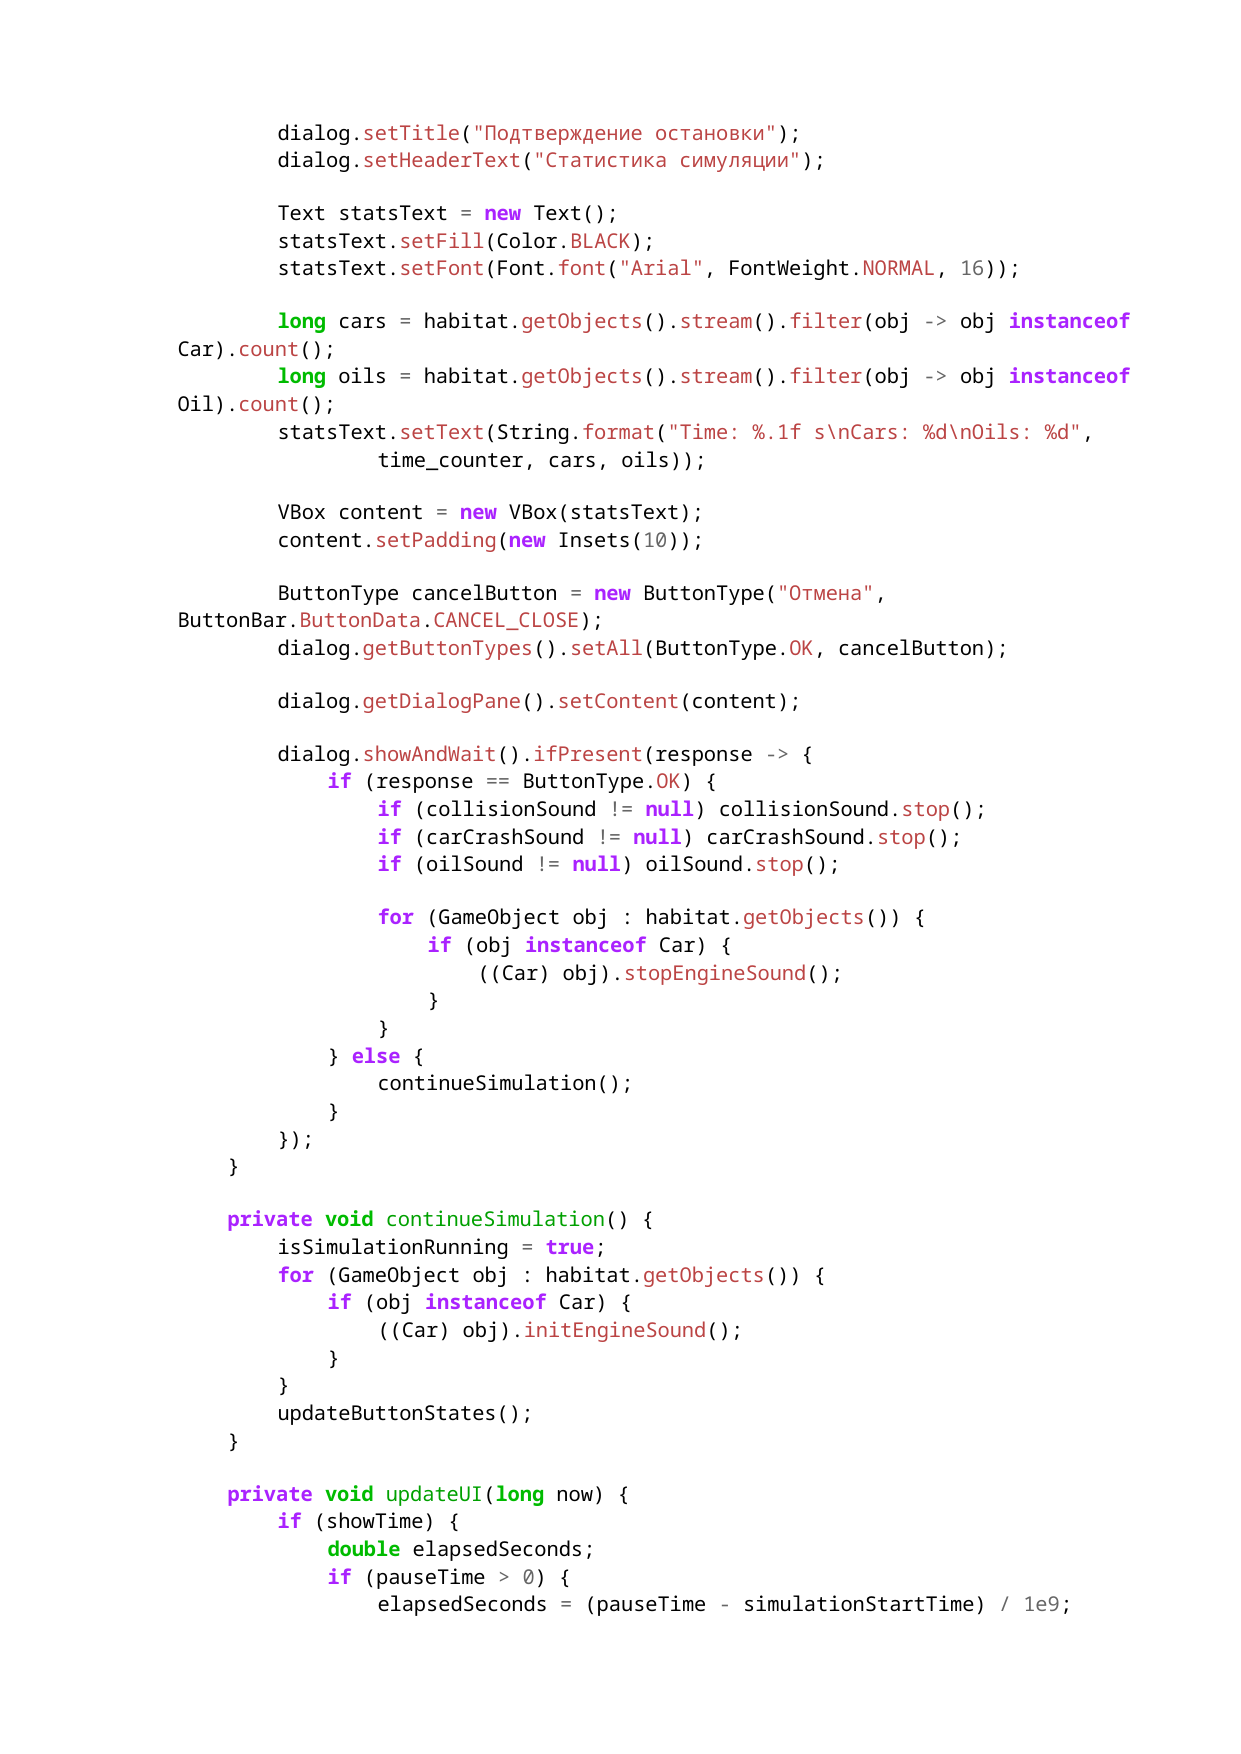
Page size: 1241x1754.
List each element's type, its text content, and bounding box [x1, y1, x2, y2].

text if (collisionSound != null) collisionSound.stop(); [177, 794, 1152, 822]
text for (GameObject obj : habitat.getObjects()) { [177, 903, 1152, 930]
text Text statsText = new Text(); [177, 198, 1152, 226]
text dialog.setHeaderText("Статистика симуляции"); [177, 146, 1152, 173]
text ((Car) obj).stopEngineSound(); [177, 958, 1152, 986]
text dialog.setTitle("Подтверждение остановки"); [177, 118, 1152, 146]
text } [177, 986, 1152, 1013]
text long cars = habitat.getObjects().stream().filter(obj -> obj instanceof Car).count(); [177, 307, 1152, 362]
text dialog.getButtonTypes().setAll(ButtonType.OK, cancelButton); [177, 634, 1152, 661]
text content.setPadding(new Insets(10)); [177, 526, 1152, 553]
text statsText.setFont(Font.font("Arial", FontWeight.NORMAL, 16)); [177, 254, 1152, 282]
text double elapsedSeconds; [177, 1534, 1152, 1562]
text dialog.showAndWait().ifPresent(response -> { [177, 739, 1152, 767]
text time_counter, cars, oils)); [177, 445, 1152, 473]
text if (response == ButtonType.OK) { [177, 767, 1152, 794]
text statsText.setText(String.format("Time: %.1f s\nCars: %d\nOils: %d", [177, 417, 1152, 445]
text statsText.setFill(Color.BLACK); [177, 226, 1152, 254]
text private void continueSimulation() { [177, 1205, 1152, 1232]
text ButtonType cancelButton = new ButtonType("Отмена", ButtonBar.ButtonData.CANCEL_CLOSE); [177, 578, 1152, 634]
text continueSimulation(); [177, 1069, 1152, 1097]
text }); [177, 1124, 1152, 1152]
text } [177, 1152, 1152, 1180]
text long oils = habitat.getObjects().stream().filter(obj -> obj instanceof Oil).count(); [177, 362, 1152, 417]
text } [177, 1426, 1152, 1454]
text } else { [177, 1041, 1152, 1069]
text private void updateUI(long now) { [177, 1479, 1152, 1507]
text } [177, 1343, 1152, 1371]
text } [177, 1097, 1152, 1124]
text if (obj instanceof Car) { [177, 930, 1152, 958]
text } [177, 1371, 1152, 1399]
text if (obj instanceof Car) { [177, 1288, 1152, 1316]
text } [177, 1013, 1152, 1041]
text if (showTime) { [177, 1507, 1152, 1534]
text if (carCrashSound != null) carCrashSound.stop(); [177, 822, 1152, 850]
text updateButtonStates(); [177, 1399, 1152, 1426]
text elapsedSeconds = (pauseTime - simulationStartTime) / 1e9; [177, 1590, 1152, 1618]
text if (oilSound != null) oilSound.stop(); [177, 850, 1152, 878]
text dialog.getDialogPane().setContent(content); [177, 686, 1152, 714]
text ((Car) obj).initEngineSound(); [177, 1316, 1152, 1343]
text VBox content = new VBox(statsText); [177, 498, 1152, 526]
text for (GameObject obj : habitat.getObjects()) { [177, 1260, 1152, 1288]
text isSimulationRunning = true; [177, 1232, 1152, 1260]
text if (pauseTime > 0) { [177, 1562, 1152, 1590]
